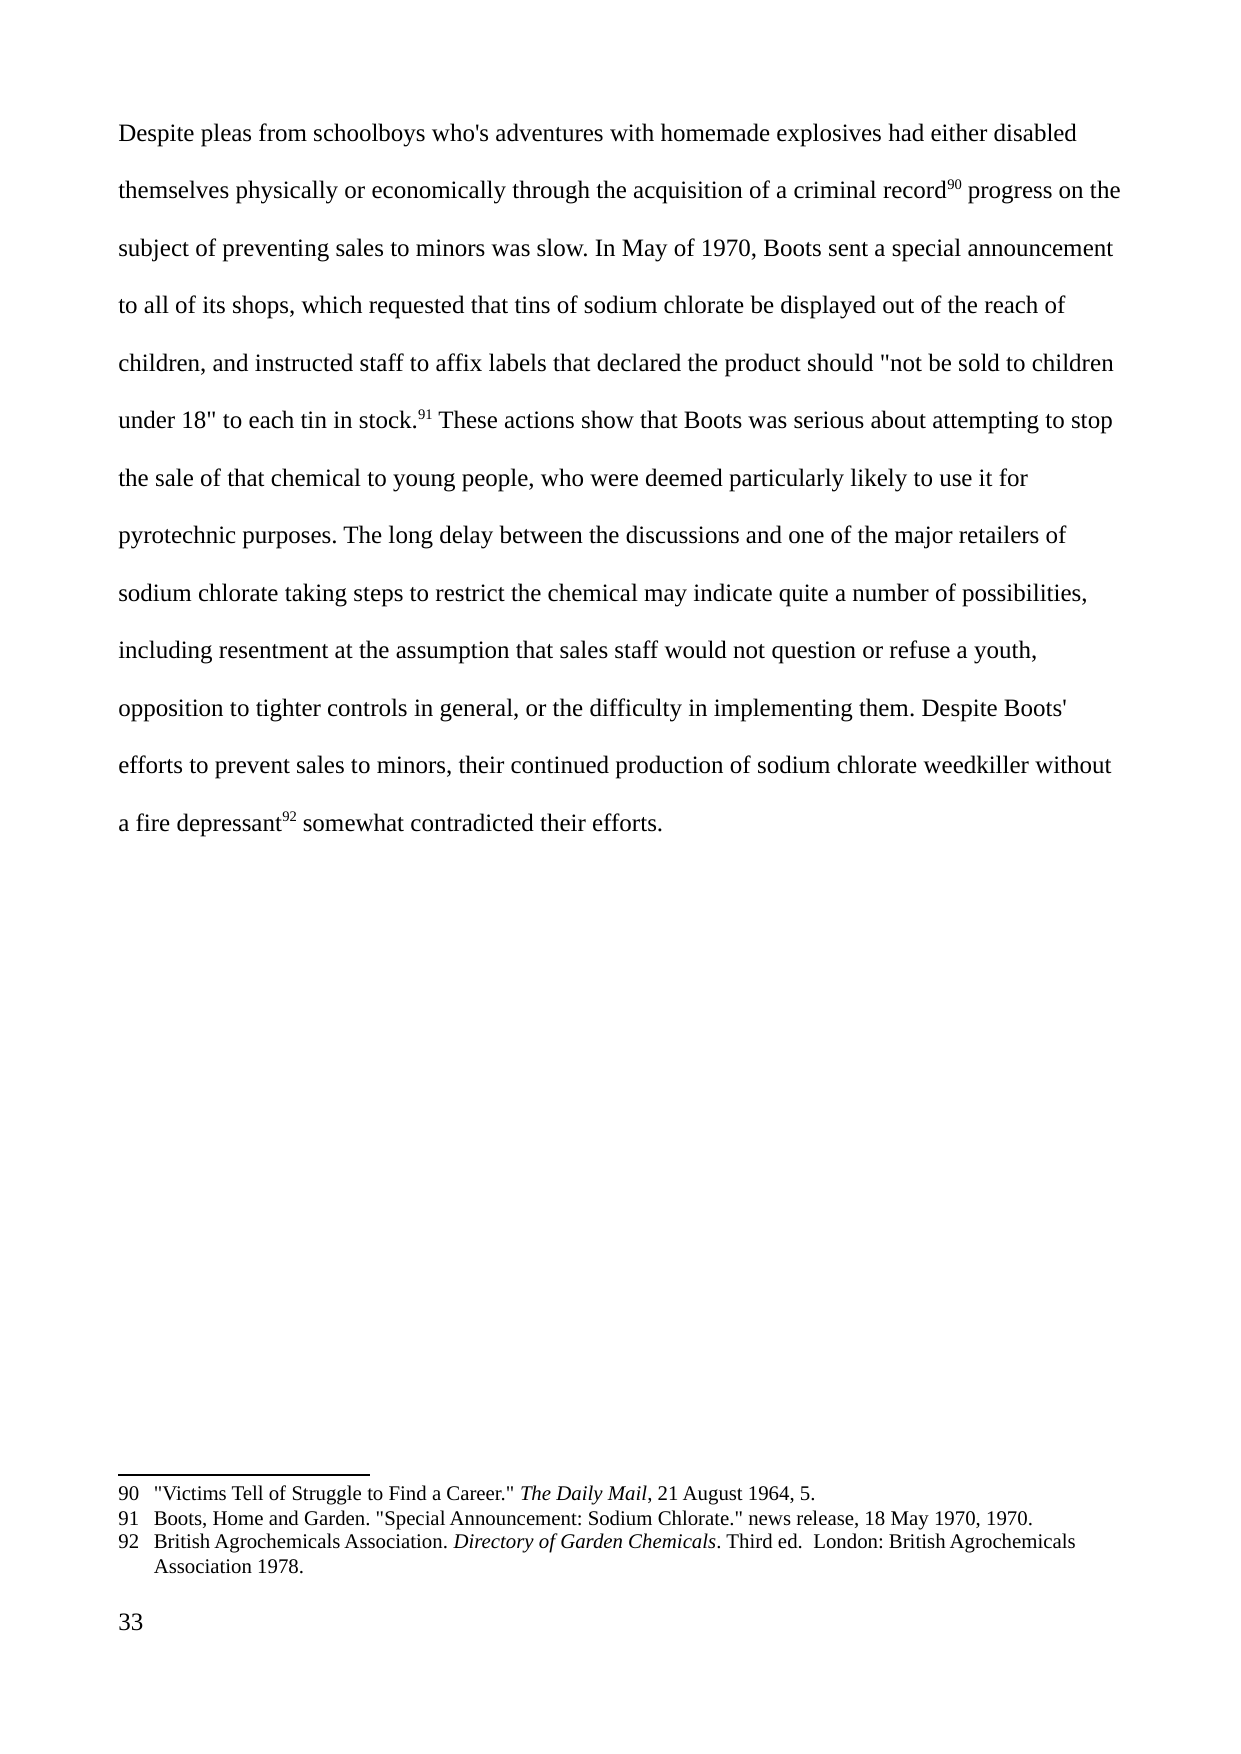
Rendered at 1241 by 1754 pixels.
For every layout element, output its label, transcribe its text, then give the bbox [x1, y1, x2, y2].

text Despite pleas from schoolboys who's adventures with homemade explosives had either disabled themselves physically or economically through the acquisition of a criminal record progress on the subject of preventing sales to minors was slow. In May of 1970, Boots sent a special announcement to all of its shops, which requested that tins of sodium chlorate be displayed out of the reach of children, and instructed staff to affix labels that declared the product should "not be sold to children under 18" to each tin in stock. These actions show that Boots was serious about attempting to stop the sale of that chemical to young people, who were deemed particularly likely to use it for pyrotechnic purposes. The long delay between the discussions and one of the major retailers of sodium chlorate taking steps to restrict the chemical may indicate quite a number of possibilities, including resentment at the assumption that sales staff would not question or refuse a youth, opposition to tighter controls in general, or the difficulty in implementing them. Despite Boots' efforts to prevent sales to minors, their continued production of sodium chlorate weedkiller without a fire depressant somewhat contradicted their efforts. [118, 118, 1122, 837]
text "Victims Tell of Struggle to Find a Career." The Daily Mail, 21 August 1964, 5. [118, 1481, 1122, 1505]
text British Agrochemicals Association. Directory of Garden Chemicals. Third ed. London: British Agrochemicals Association 1978. [118, 1529, 1122, 1578]
text Boots, Home and Garden. "Special Announcement: Sodium Chlorate." news release, 18 May 1970, 1970. [118, 1505, 1122, 1529]
